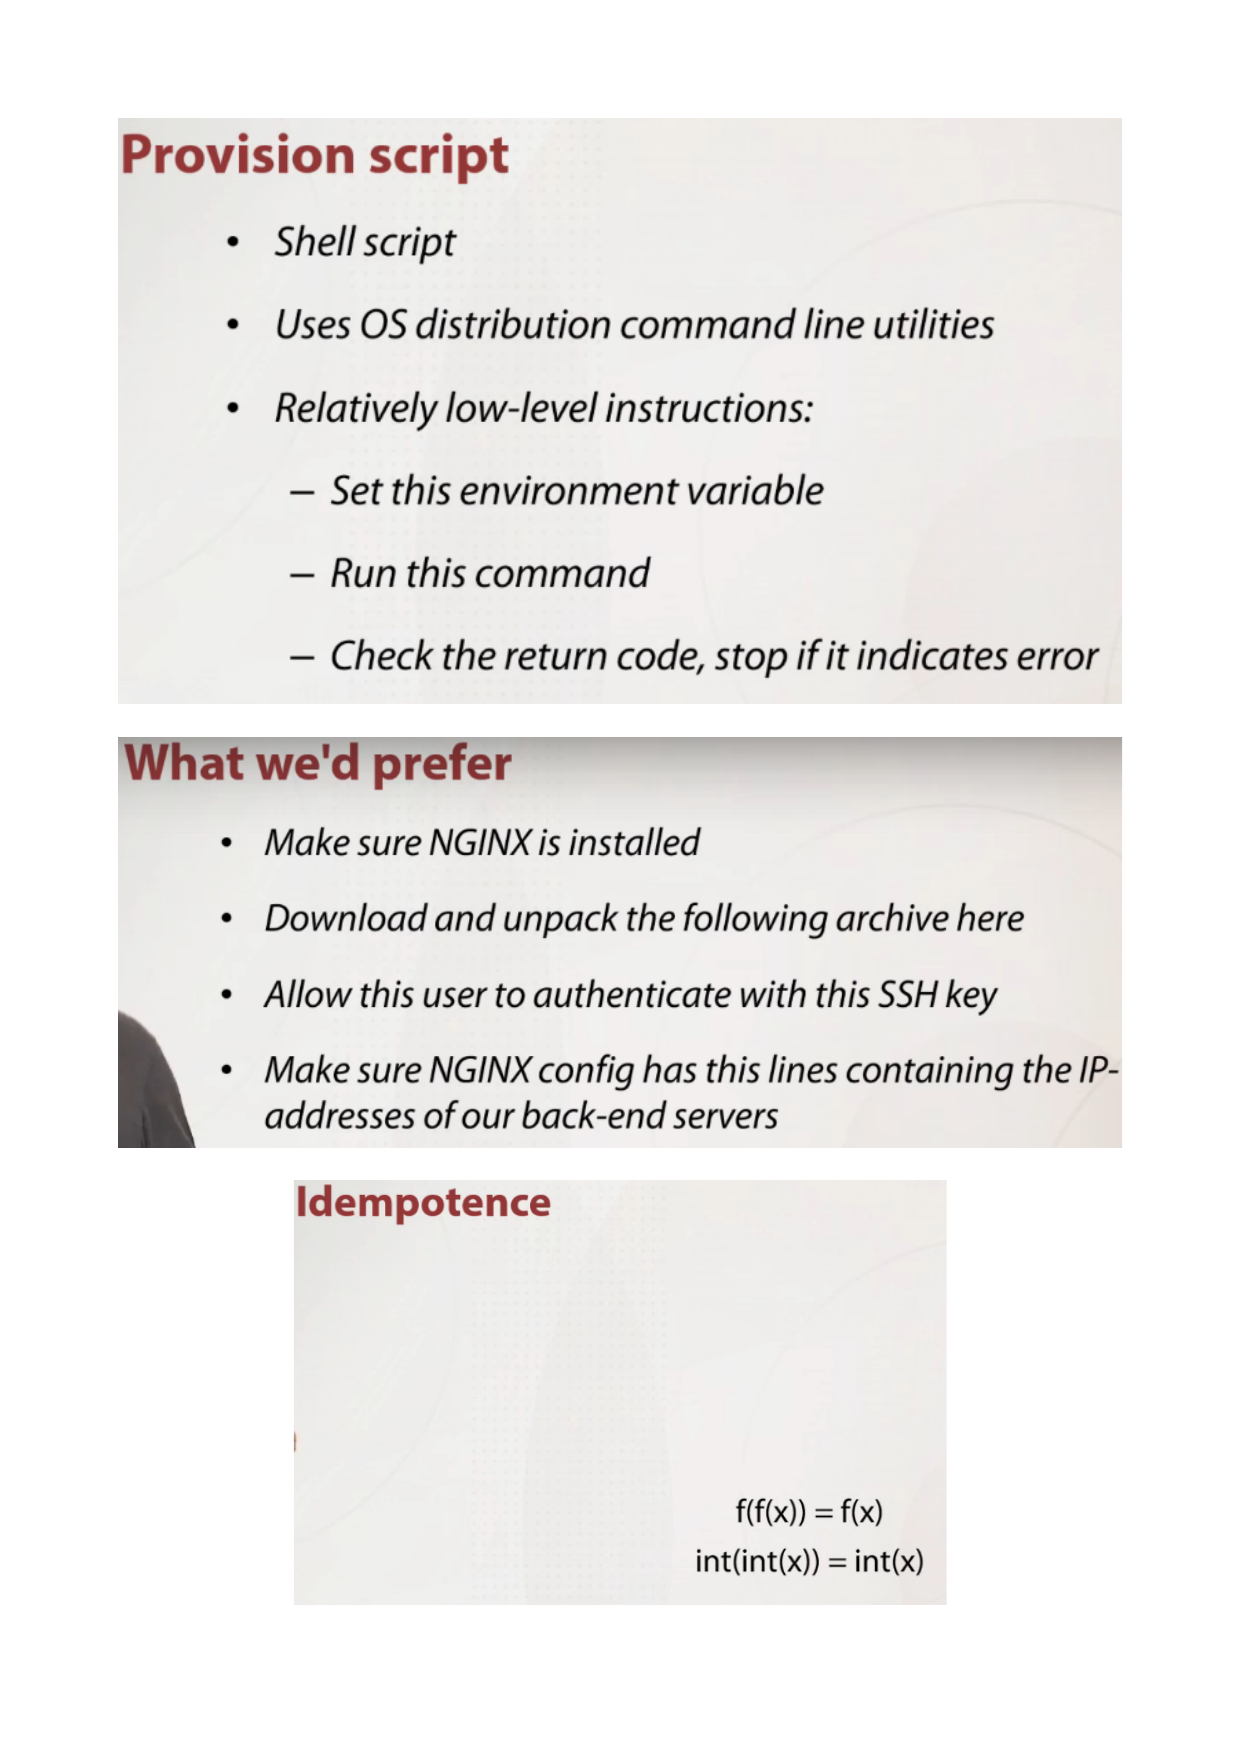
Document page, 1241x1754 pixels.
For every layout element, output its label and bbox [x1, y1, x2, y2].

picture [118, 737, 1123, 1148]
picture [293, 1180, 947, 1605]
picture [118, 118, 1123, 704]
